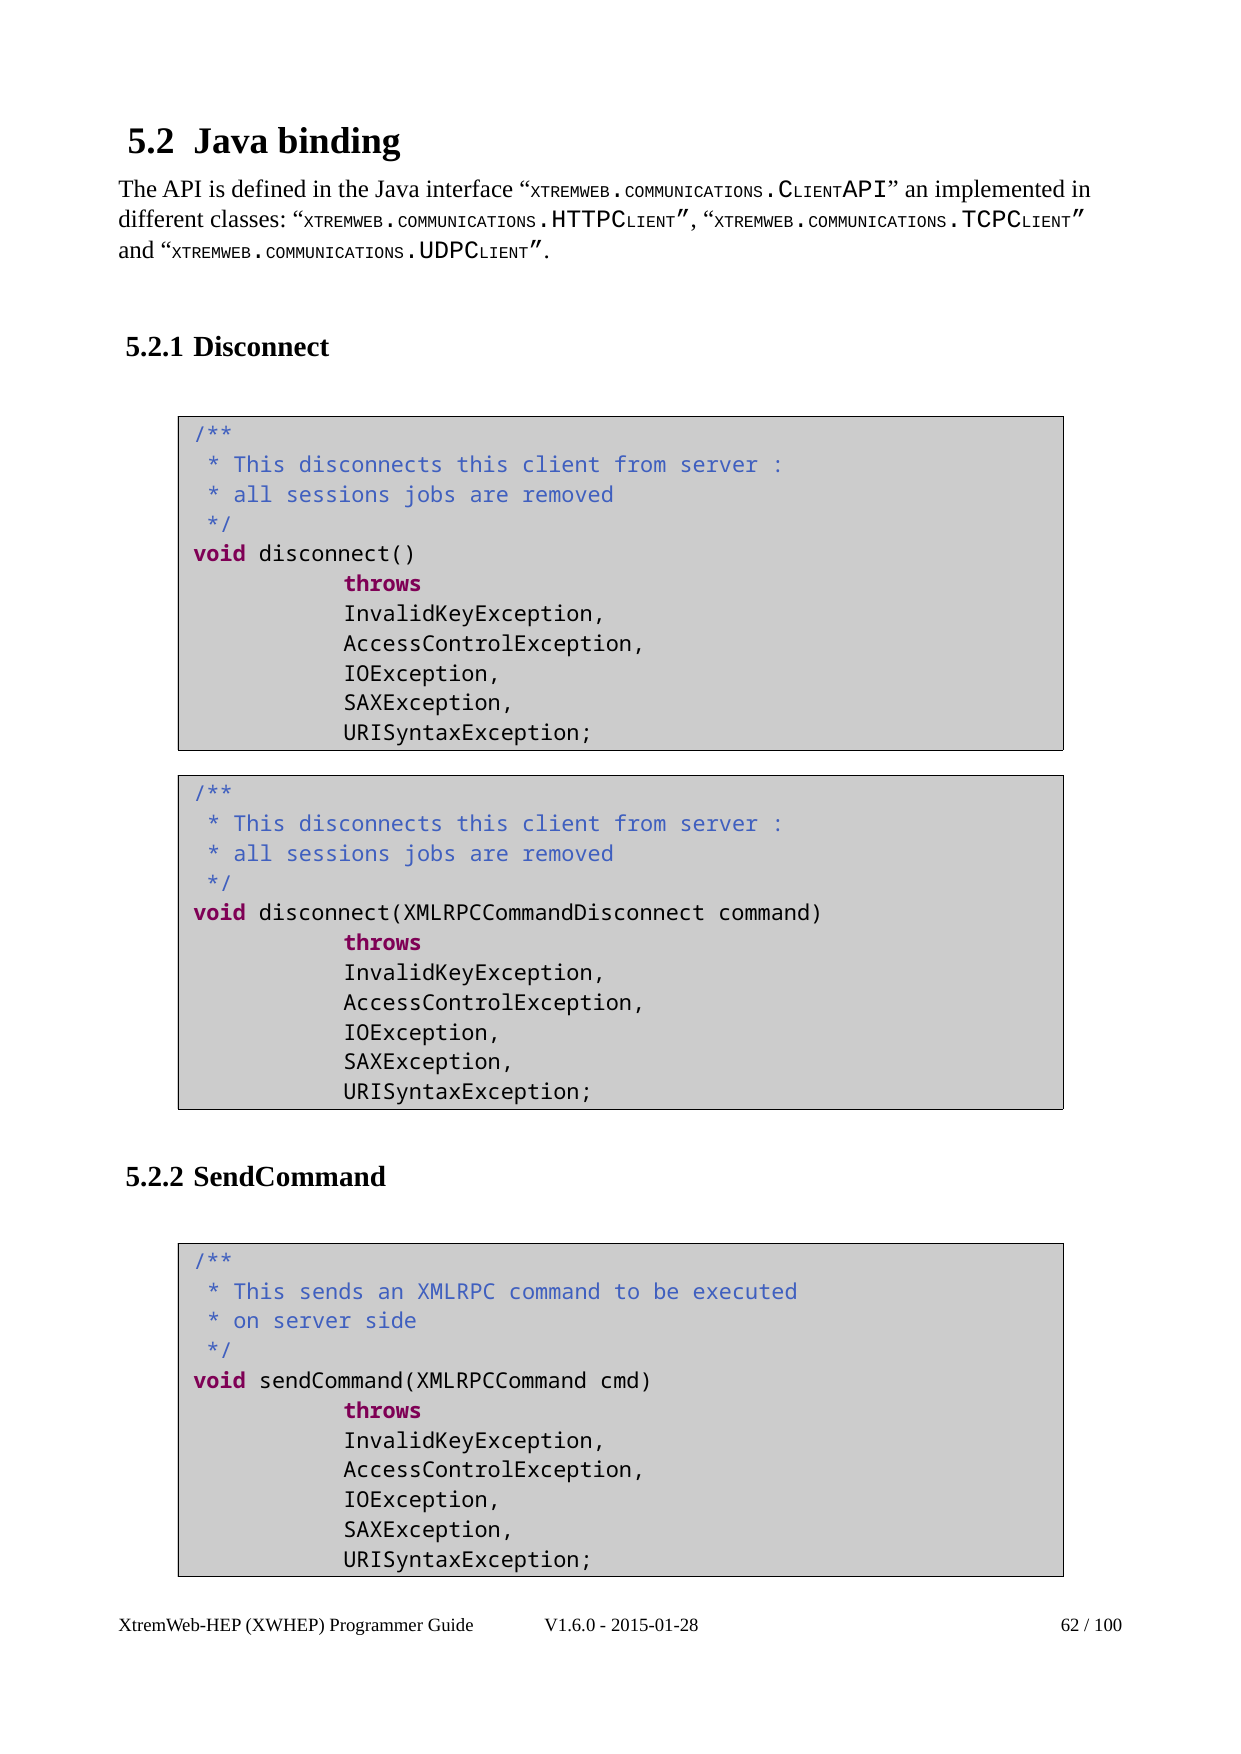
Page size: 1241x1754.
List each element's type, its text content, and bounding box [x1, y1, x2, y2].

text InvalidKeyException, [179, 595, 1063, 625]
text throws [179, 565, 1063, 595]
text InvalidKeyException, [179, 954, 1063, 984]
text */ [179, 506, 1063, 535]
text SAXException, [179, 684, 1063, 714]
text The API is defined in the Java interface “xtremweb.communications.ClientAPI” an implemented in different classes: “xtremweb.communications.HTTPClient”, “xtremweb.communications.TCPClient” and “xtremweb.communications.UDPClient”. [118, 174, 1122, 266]
text * all sessions jobs are removed [179, 476, 1063, 506]
text SAXException, [179, 1043, 1063, 1073]
text IOException, [179, 654, 1063, 684]
text * This sends an XMLRPC command to be executed [179, 1273, 1063, 1302]
text throws [179, 1392, 1063, 1422]
text * This disconnects this client from server : [179, 805, 1063, 835]
text URISyntaxException; [179, 1073, 1063, 1109]
text /** [179, 776, 1063, 805]
text */ [179, 1332, 1063, 1362]
text IOException, [179, 1013, 1063, 1043]
text void disconnect() [179, 535, 1063, 565]
text /** [179, 417, 1063, 446]
text AccessControlException, [179, 1451, 1063, 1481]
text */ [179, 864, 1063, 894]
text URISyntaxException; [179, 714, 1063, 750]
text URISyntaxException; [179, 1541, 1063, 1576]
text /** [179, 1244, 1063, 1273]
text * all sessions jobs are removed [179, 835, 1063, 864]
text * on server side [179, 1302, 1063, 1332]
text void disconnect(XMLRPCCommandDisconnect command) [179, 894, 1063, 924]
text void sendCommand(XMLRPCCommand cmd) [179, 1362, 1063, 1392]
text throws [179, 924, 1063, 954]
text SAXException, [179, 1511, 1063, 1541]
subtitle Java binding [118, 118, 1122, 161]
text IOException, [179, 1481, 1063, 1511]
text InvalidKeyException, [179, 1422, 1063, 1451]
subtitle SendCommand [118, 1159, 1122, 1193]
subtitle Disconnect [118, 329, 1122, 362]
text AccessControlException, [179, 984, 1063, 1013]
text * This disconnects this client from server : [179, 446, 1063, 476]
text AccessControlException, [179, 625, 1063, 654]
